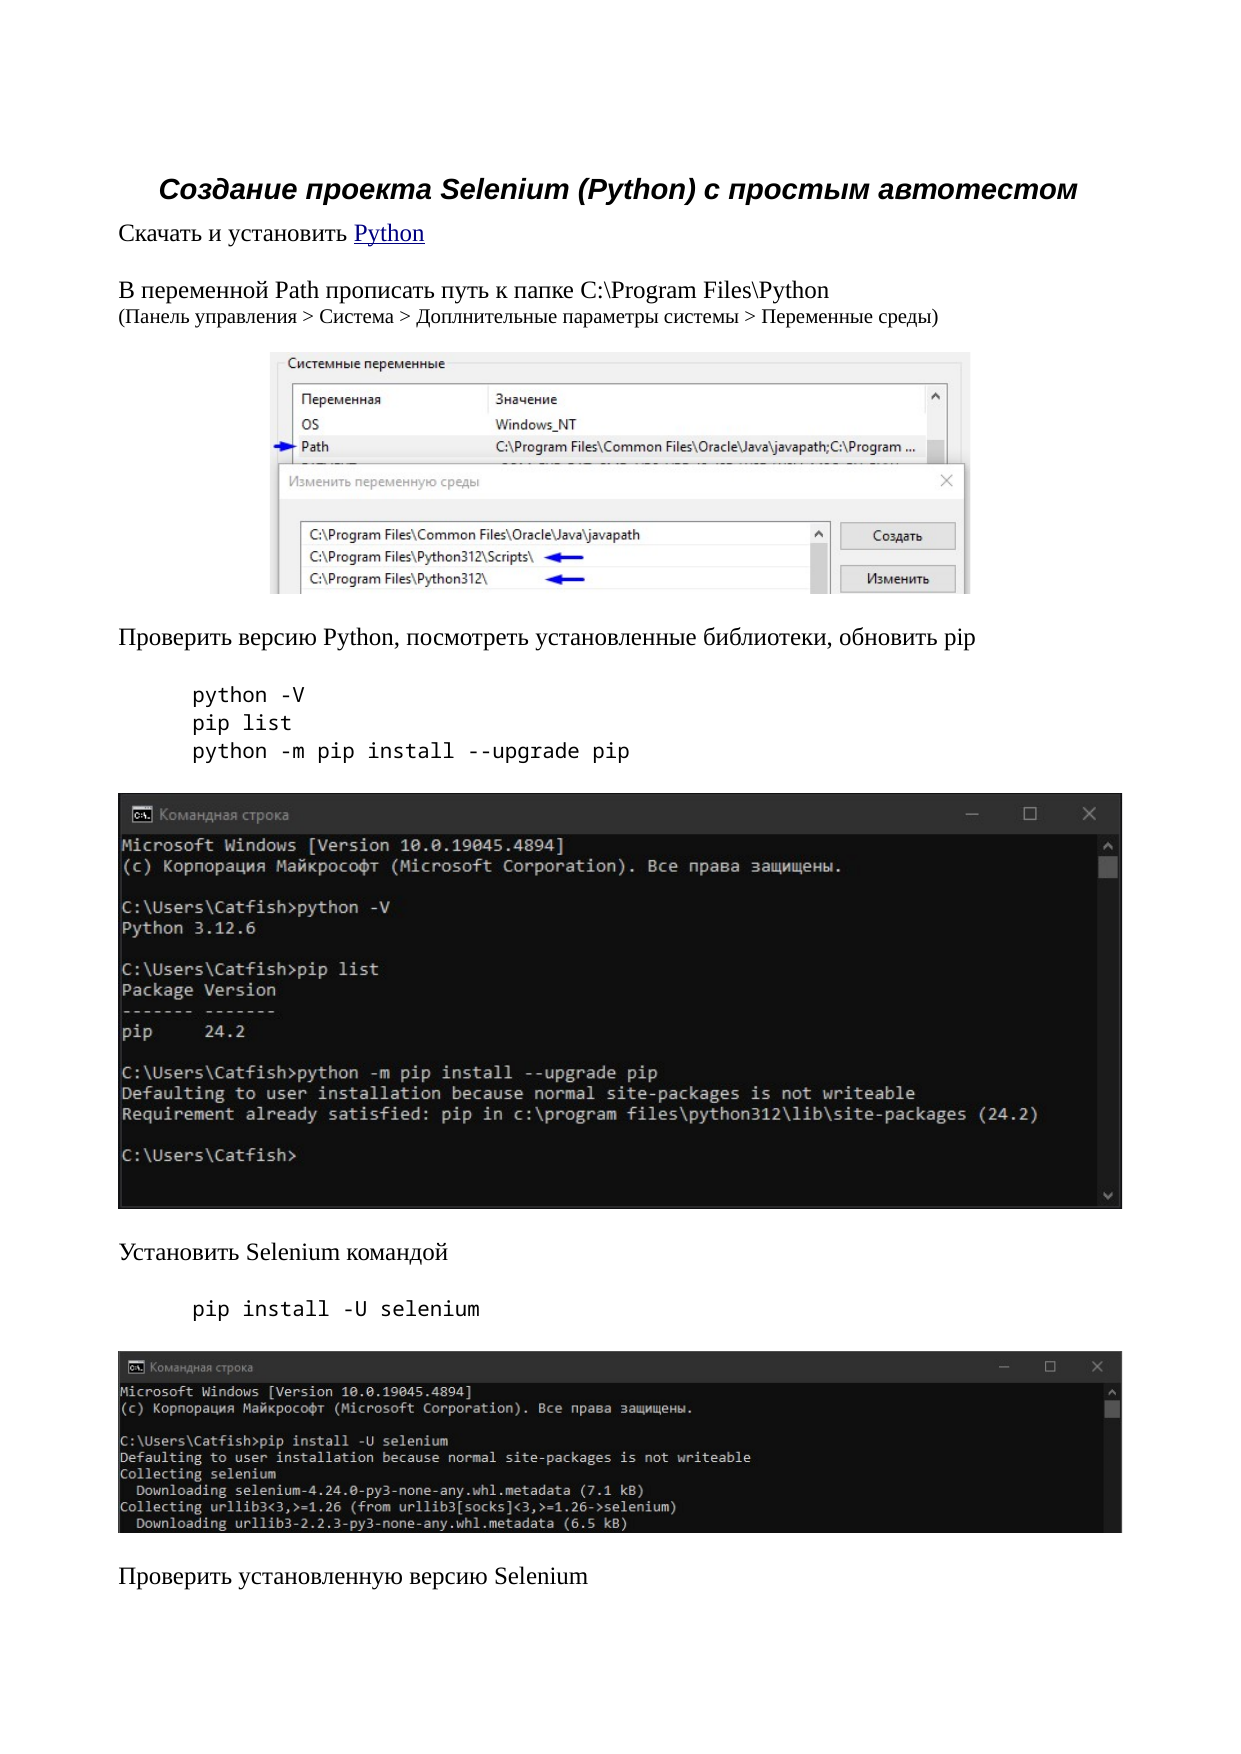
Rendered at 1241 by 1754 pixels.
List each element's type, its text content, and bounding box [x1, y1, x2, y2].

text python -V [192, 680, 1122, 708]
picture [118, 1351, 1123, 1533]
text python -m pip install --upgrade pip [192, 737, 1122, 765]
subtitle Создание проекта Selenium (Python) с простым автотестом [118, 172, 1122, 205]
text pip install -U selenium [192, 1294, 1122, 1323]
text Установить Selenium командой [118, 1237, 1122, 1266]
picture [118, 793, 1123, 1209]
picture [269, 352, 971, 594]
text Проверить установленную версию Selenium [118, 1561, 1122, 1590]
text Скачать и установить Python [118, 218, 1122, 247]
text pip list [192, 708, 1122, 737]
text (Панель управления > Система > Доплнительные параметры системы > Переменные среды) [118, 304, 1122, 328]
text В переменной Path прописать путь к папке C:\Program Files\Python [118, 275, 1122, 304]
text Проверить версию Python, посмотреть установленные библиотеки, обновить pip [118, 622, 1122, 651]
